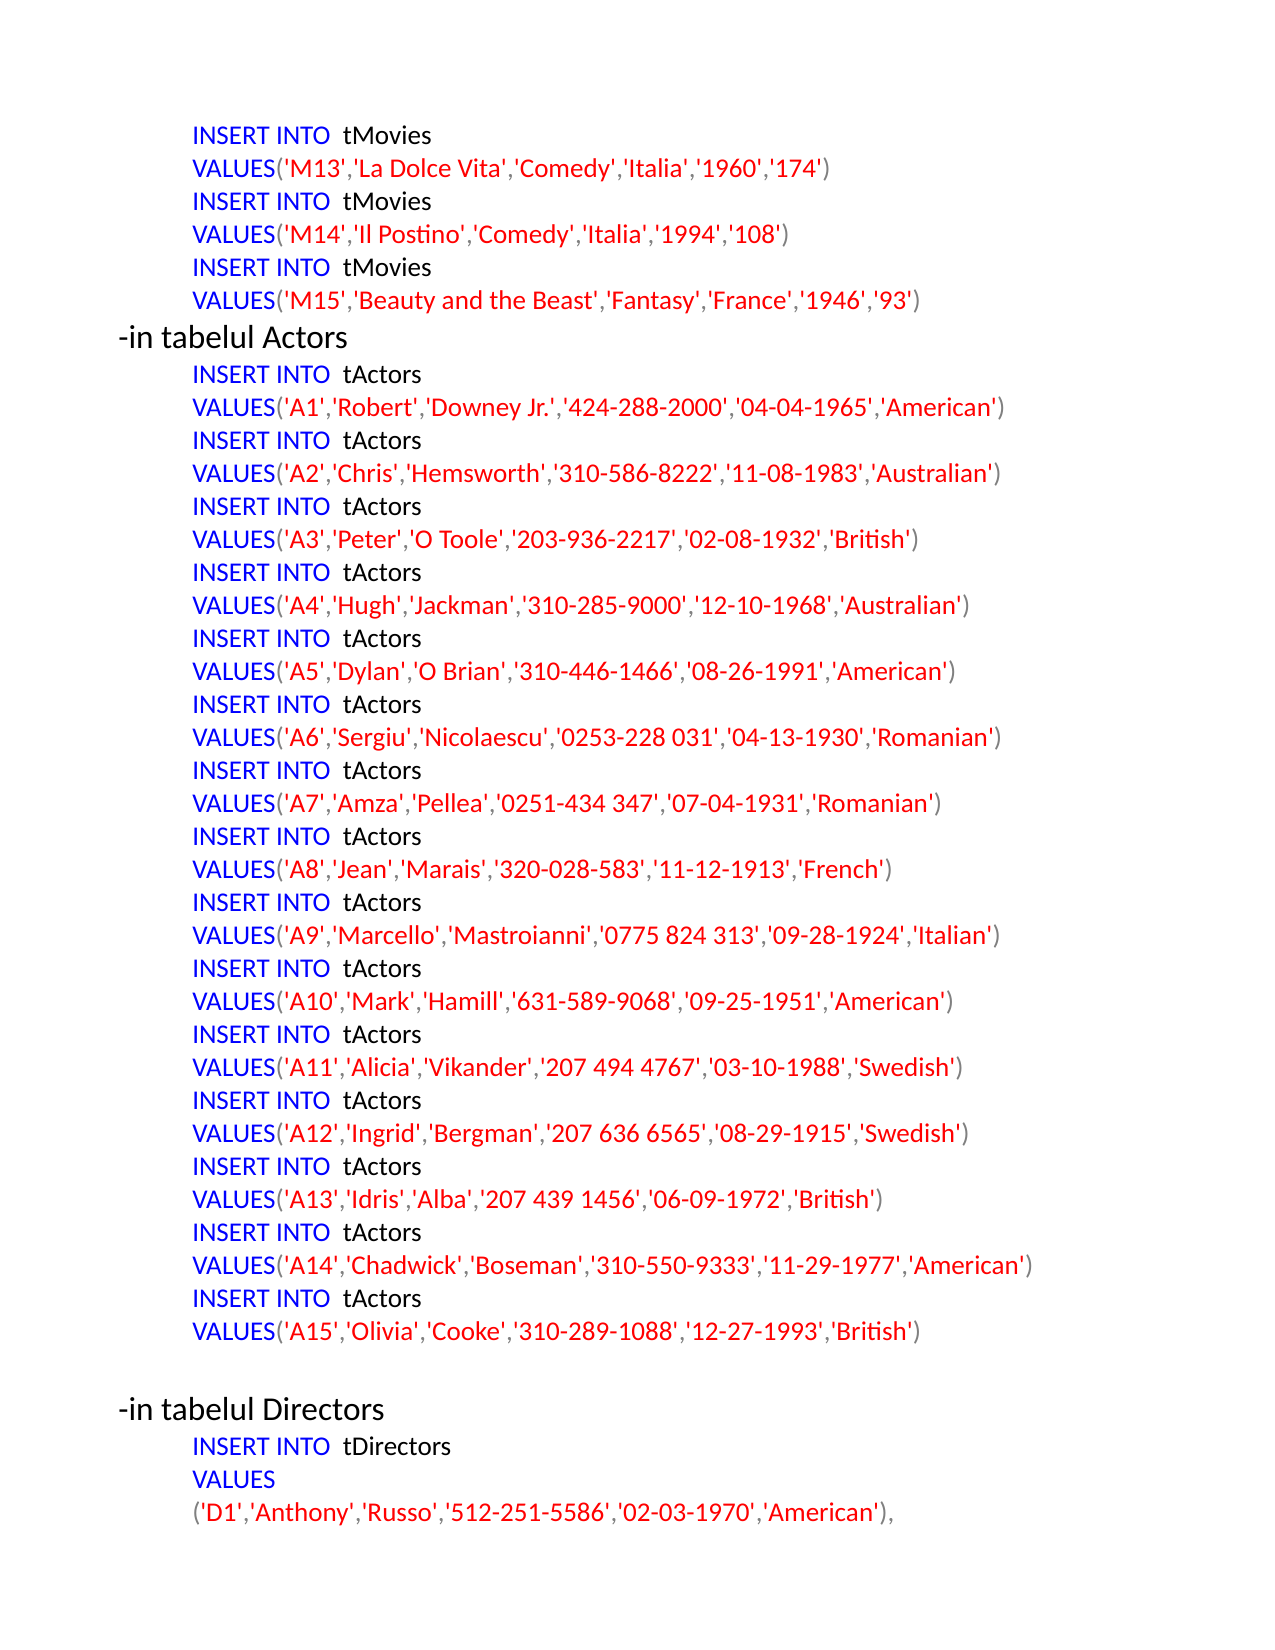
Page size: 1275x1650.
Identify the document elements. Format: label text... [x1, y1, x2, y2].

text VALUES('A13','Idris','Alba','207 439 1456','06-09-1972','British') [118, 1182, 1157, 1216]
text INSERT INTO tActors [118, 951, 1157, 984]
text VALUES('A14','Chadwick','Boseman','310-550-9333','11-29-1977','American') [118, 1248, 1157, 1282]
text INSERT INTO tActors [118, 555, 1157, 588]
text INSERT INTO tActors [118, 489, 1157, 522]
text VALUES('A10','Mark','Hamill','631-589-9068','09-25-1951','American') [118, 984, 1157, 1017]
text VALUES('A5','Dylan','O Brian','310-446-1466','08-26-1991','American') [118, 654, 1157, 687]
text VALUES('A3','Peter','O Toole','203-936-2217','02-08-1932','British') [118, 522, 1157, 555]
text VALUES('A9','Marcello','Mastroianni','0775 824 313','09-28-1924','Italian') [118, 918, 1157, 951]
text VALUES('A1','Robert','Downey Jr.','424-288-2000','04-04-1965','American') [118, 390, 1157, 423]
text ('D1','Anthony','Russo','512-251-5586','02-03-1970','American'), [118, 1495, 1157, 1528]
text VALUES('A15','Olivia','Cooke','310-289-1088','12-27-1993','British') [118, 1314, 1157, 1348]
text INSERT INTO tActors [118, 1017, 1157, 1050]
text INSERT INTO tActors [118, 423, 1157, 456]
text VALUES [118, 1462, 1157, 1495]
text VALUES('A4','Hugh','Jackman','310-285-9000','12-10-1968','Australian') [118, 588, 1157, 621]
text -in tabelul Actors [118, 316, 1157, 357]
text INSERT INTO tActors [118, 753, 1157, 786]
text VALUES('A12','Ingrid','Bergman','207 636 6565','08-29-1915','Swedish') [118, 1116, 1157, 1149]
text INSERT INTO tActors [118, 1282, 1157, 1314]
text INSERT INTO tMovies [118, 118, 1157, 151]
text VALUES('A8','Jean','Marais','320-028-583','11-12-1913','French') [118, 852, 1157, 885]
text INSERT INTO tActors [118, 357, 1157, 390]
text INSERT INTO tActors [118, 1149, 1157, 1182]
text INSERT INTO tActors [118, 1083, 1157, 1116]
text VALUES('M13','La Dolce Vita','Comedy','Italia','1960','174') [118, 151, 1157, 184]
text VALUES('A6','Sergiu','Nicolaescu','0253-228 031','04-13-1930','Romanian') [118, 720, 1157, 753]
text VALUES('M15','Beauty and the Beast','Fantasy','France','1946','93') [118, 283, 1157, 316]
text INSERT INTO tActors [118, 885, 1157, 918]
text VALUES('A11','Alicia','Vikander','207 494 4767','03-10-1988','Swedish') [118, 1050, 1157, 1083]
text INSERT INTO tDirectors [118, 1429, 1157, 1462]
text VALUES('A7','Amza','Pellea','0251-434 347','07-04-1931','Romanian') [118, 786, 1157, 819]
text INSERT INTO tMovies [118, 184, 1157, 217]
text INSERT INTO tMovies [118, 250, 1157, 283]
text INSERT INTO tActors [118, 1216, 1157, 1248]
text VALUES('M14','Il Postino','Comedy','Italia','1994','108') [118, 217, 1157, 250]
text VALUES('A2','Chris','Hemsworth','310-586-8222','11-08-1983','Australian') [118, 456, 1157, 489]
text INSERT INTO tActors [118, 687, 1157, 720]
text INSERT INTO tActors [118, 819, 1157, 852]
text INSERT INTO tActors [118, 621, 1157, 654]
text -in tabelul Directors [118, 1388, 1157, 1429]
